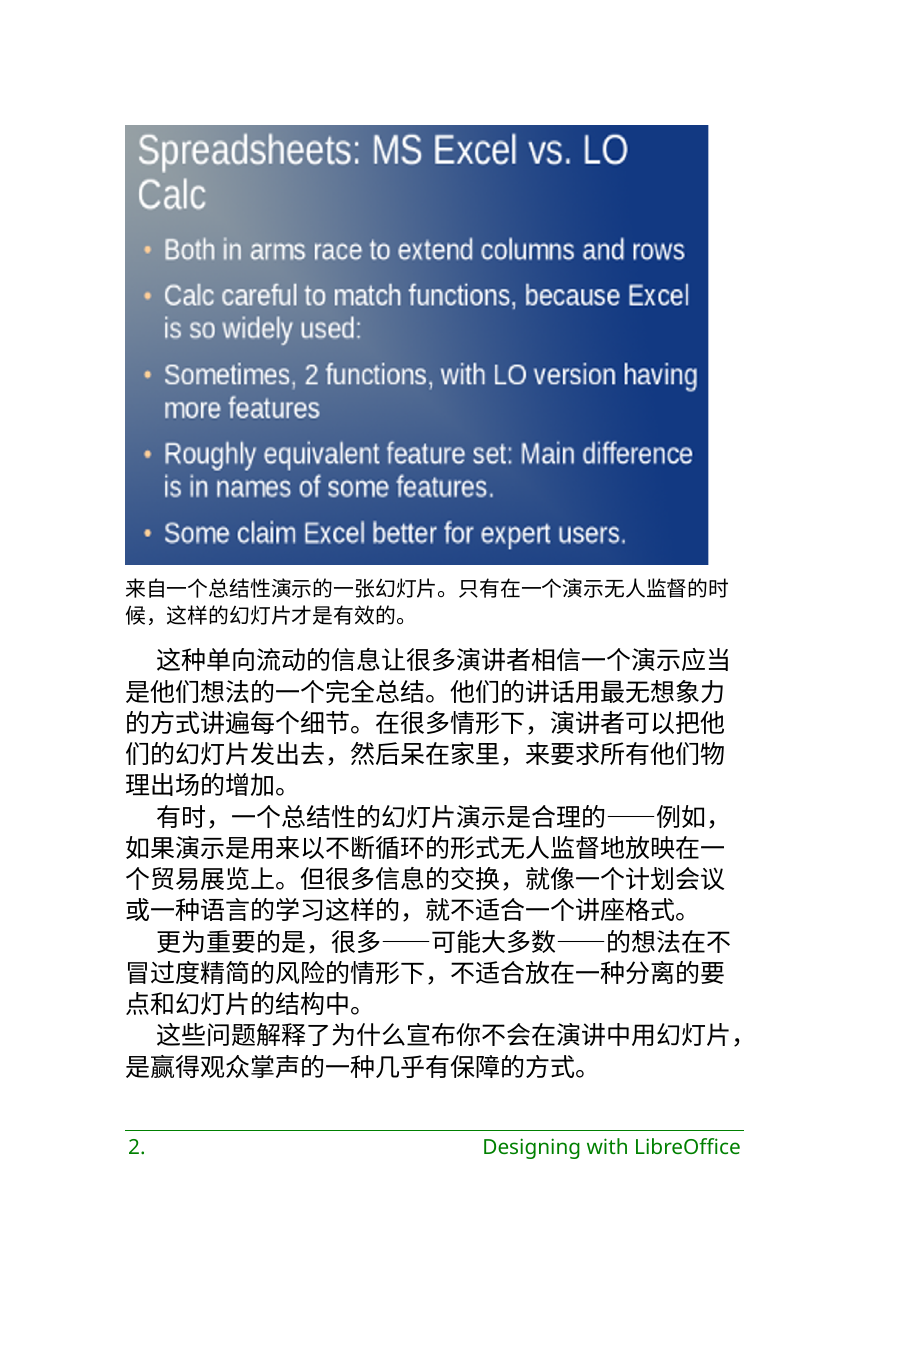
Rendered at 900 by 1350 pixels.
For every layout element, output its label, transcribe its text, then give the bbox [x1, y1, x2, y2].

table_header [125, 125, 744, 567]
text 更为重要的是，很多——可能大多数——的想法在不冒过度精简的风险的情形下，不适合放在一种分离的要点和幻灯片的结构中。 [125, 926, 744, 1020]
table_cell 来自一个总结性演示的一张幻灯片。只有在一个演示无人监督的时候，这样的幻灯片才是有效的。 [125, 567, 744, 629]
text 这些问题解释了为什么宣布你不会在演讲中用幻灯片，是赢得观众掌声的一种几乎有保障的方式。 [125, 1020, 744, 1082]
picture [125, 125, 709, 565]
text 有时，一个总结性的幻灯片演示是合理的——例如，如果演示是用来以不断循环的形式无人监督地放映在一个贸易展览上。但很多信息的交换，就像一个计划会议或一种语言的学习这样的，就不适合一个讲座格式。 [125, 801, 744, 926]
text 这种单向流动的信息让很多演讲者相信一个演示应当是他们想法的一个完全总结。他们的讲话用最无想象力的方式讲遍每个细节。在很多情形下，演讲者可以把他们的幻灯片发出去，然后呆在家里，来要求所有他们物理出场的增加。 [125, 645, 744, 801]
